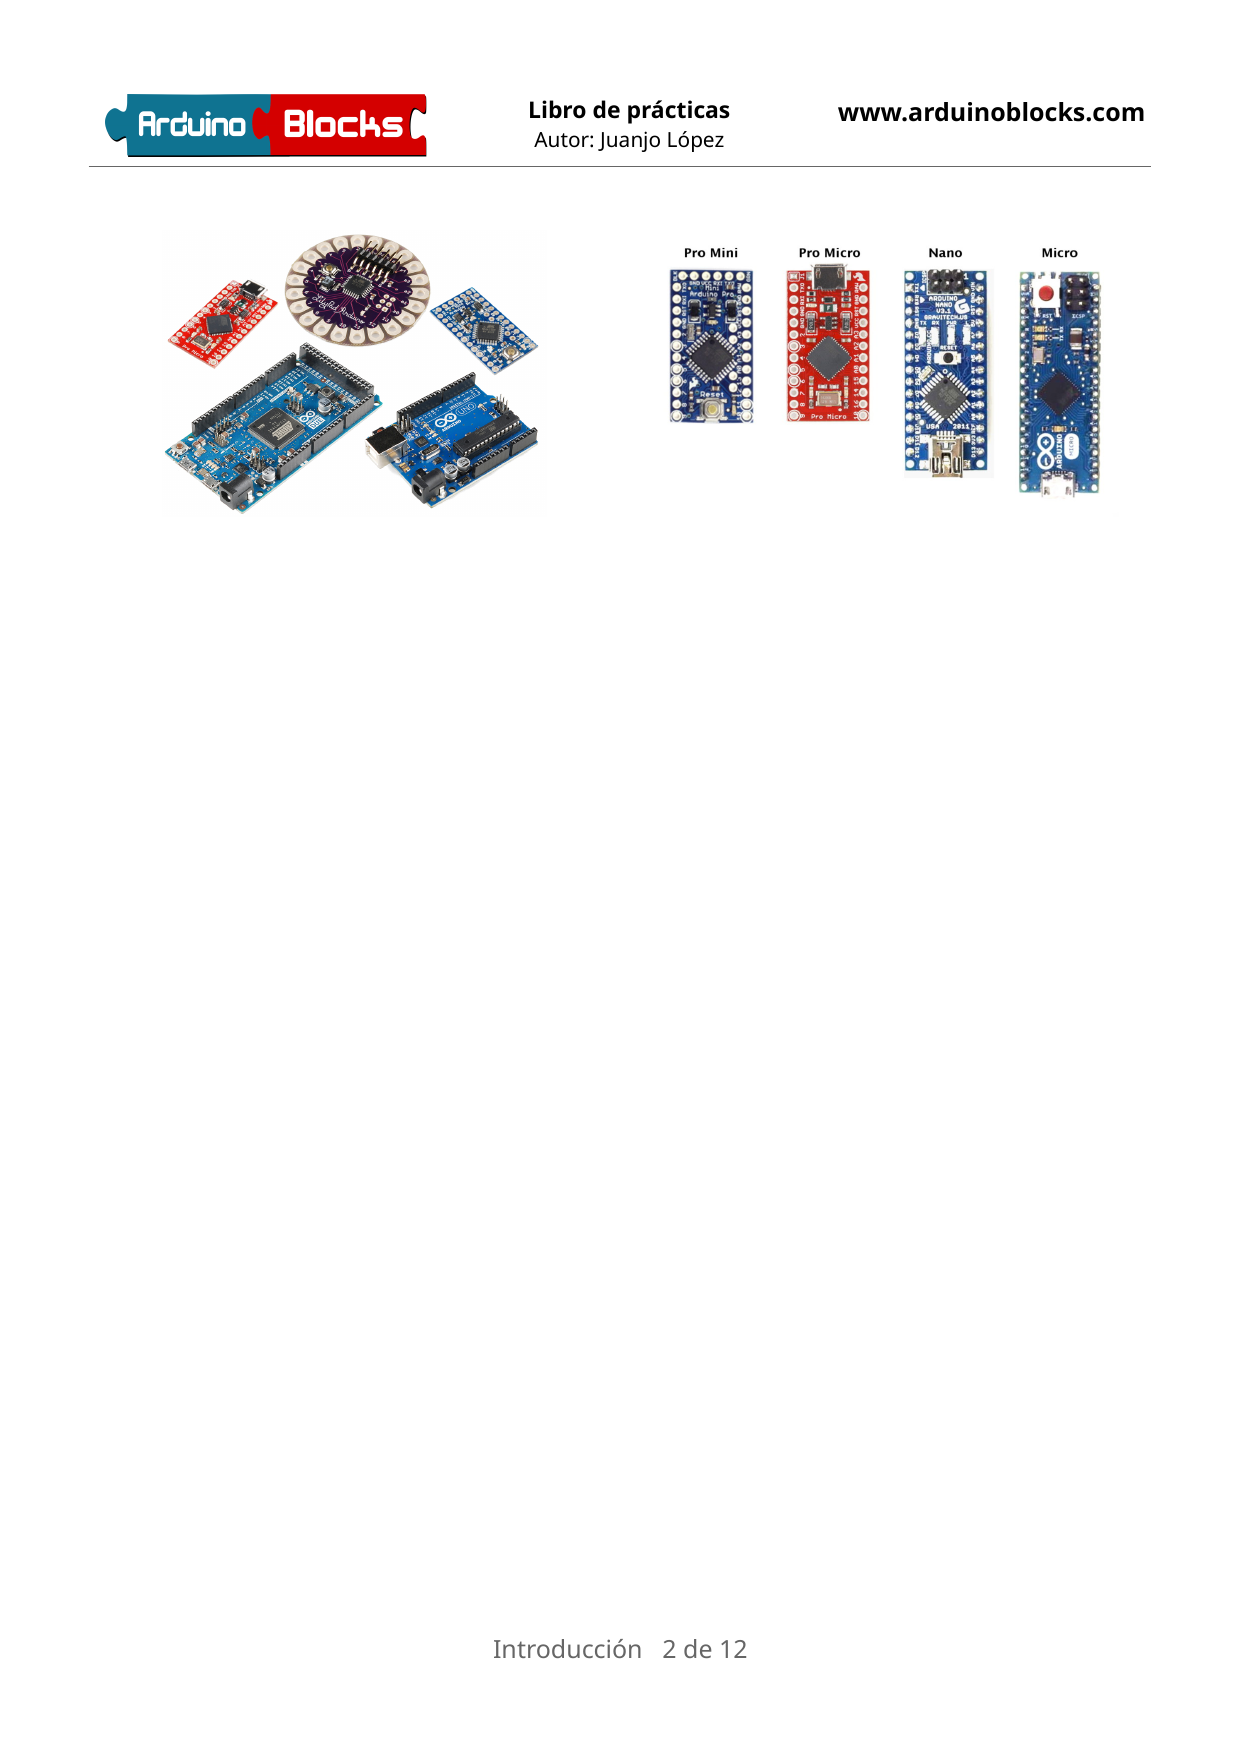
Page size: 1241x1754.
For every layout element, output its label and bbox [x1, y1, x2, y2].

picture [105, 94, 427, 157]
picture [651, 230, 1121, 517]
table_cell [89, 224, 620, 522]
table_cell [620, 224, 1152, 522]
picture [161, 230, 547, 517]
